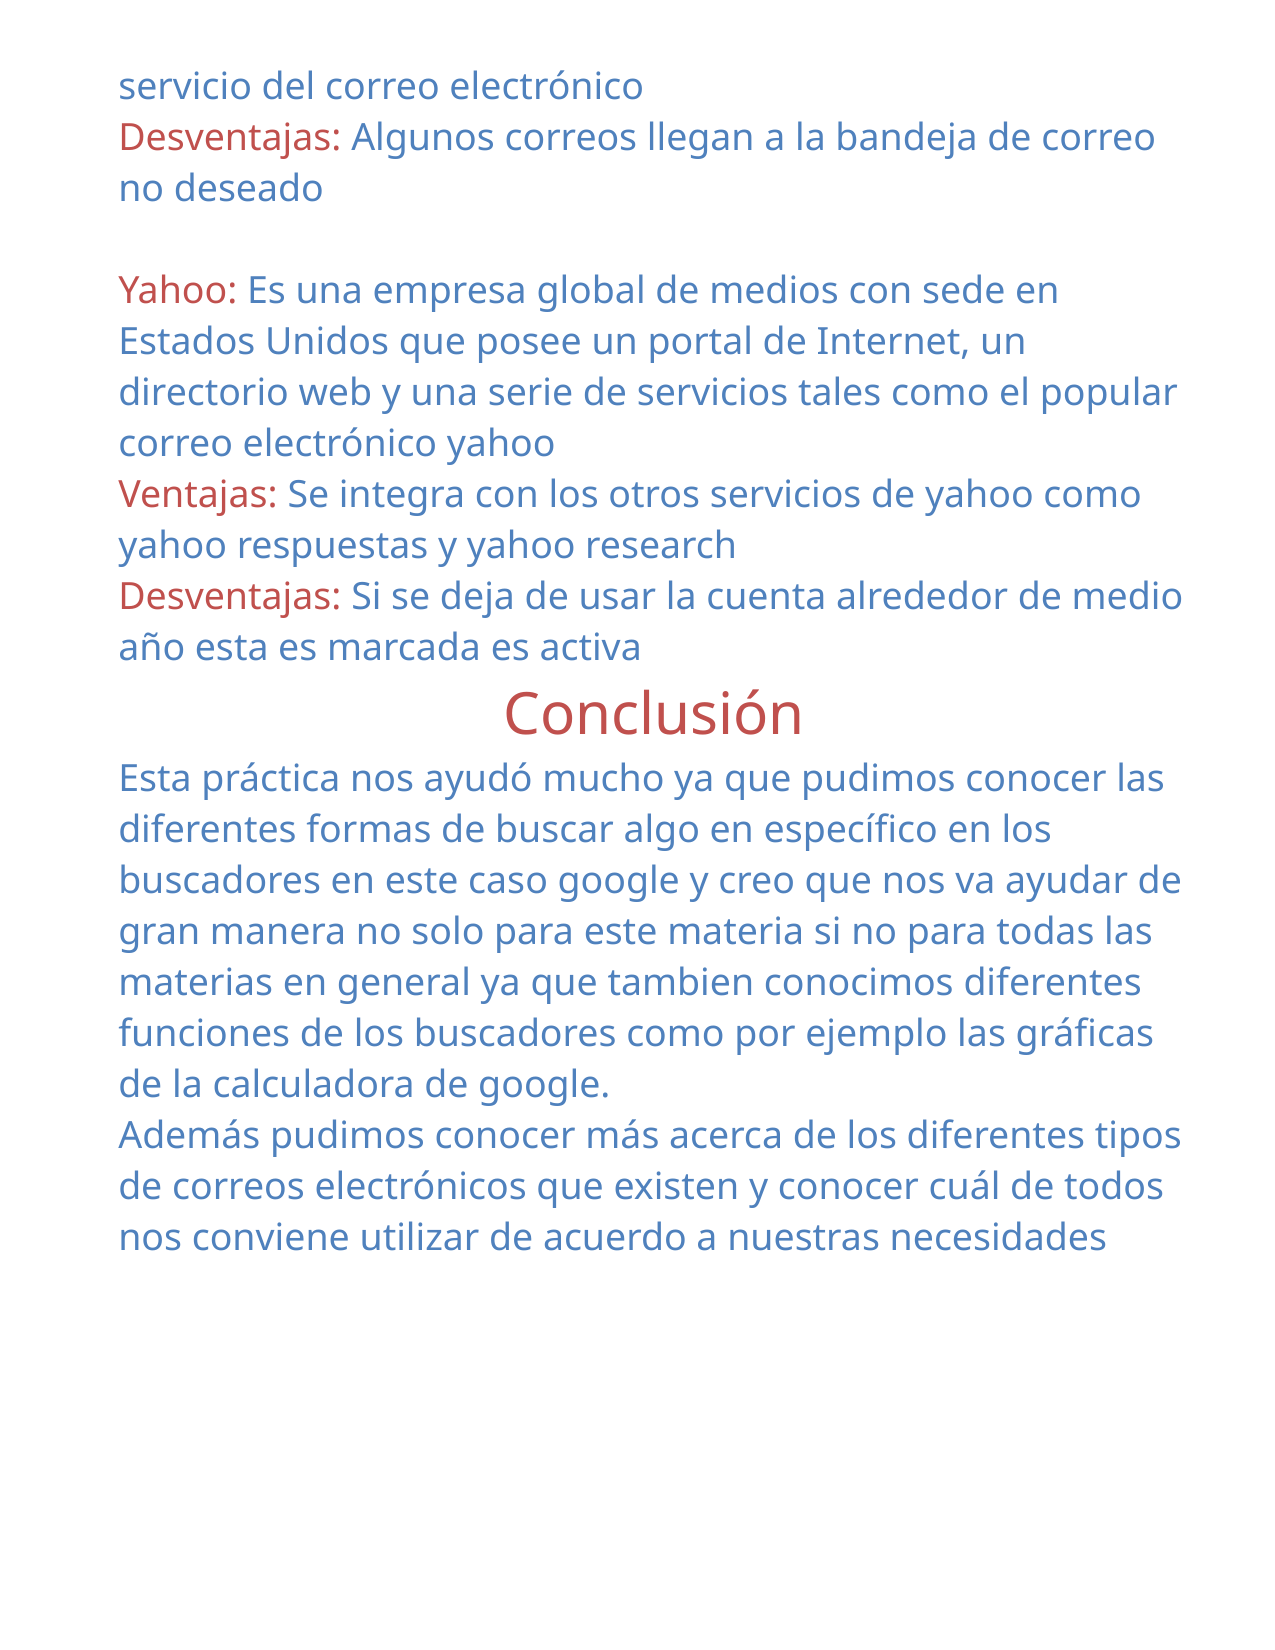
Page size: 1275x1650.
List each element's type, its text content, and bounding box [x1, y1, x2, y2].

text Desventajas: Si se deja de usar la cuenta alrededor de medio año esta es marcada es activa [118, 569, 1205, 672]
text Conclusión [118, 672, 1205, 751]
text Desventajas: Algunos correos llegan a la bandeja de correo no deseado [118, 110, 1205, 212]
text servicio del correo electrónico [118, 59, 1205, 110]
text Yahoo: Es una empresa global de medios con sede en Estados Unidos que posee un portal de Internet, un directorio web y una serie de servicios tales como el popular correo electrónico yahoo [118, 263, 1205, 467]
text Además pudimos conocer más acerca de los diferentes tipos de correos electrónicos que existen y conocer cuál de todos nos conviene utilizar de acuerdo a nuestras necesidades [118, 1108, 1205, 1262]
text Ventajas: Se integra con los otros servicios de yahoo como yahoo respuestas y yahoo research [118, 467, 1205, 569]
text Esta práctica nos ayudó mucho ya que pudimos conocer las diferentes formas de buscar algo en específico en los buscadores en este caso google y creo que nos va ayudar de gran manera no solo para este materia si no para todas las materias en general ya que tambien conocimos diferentes funciones de los buscadores como por ejemplo las gráficas de la calculadora de google. [118, 751, 1205, 1108]
